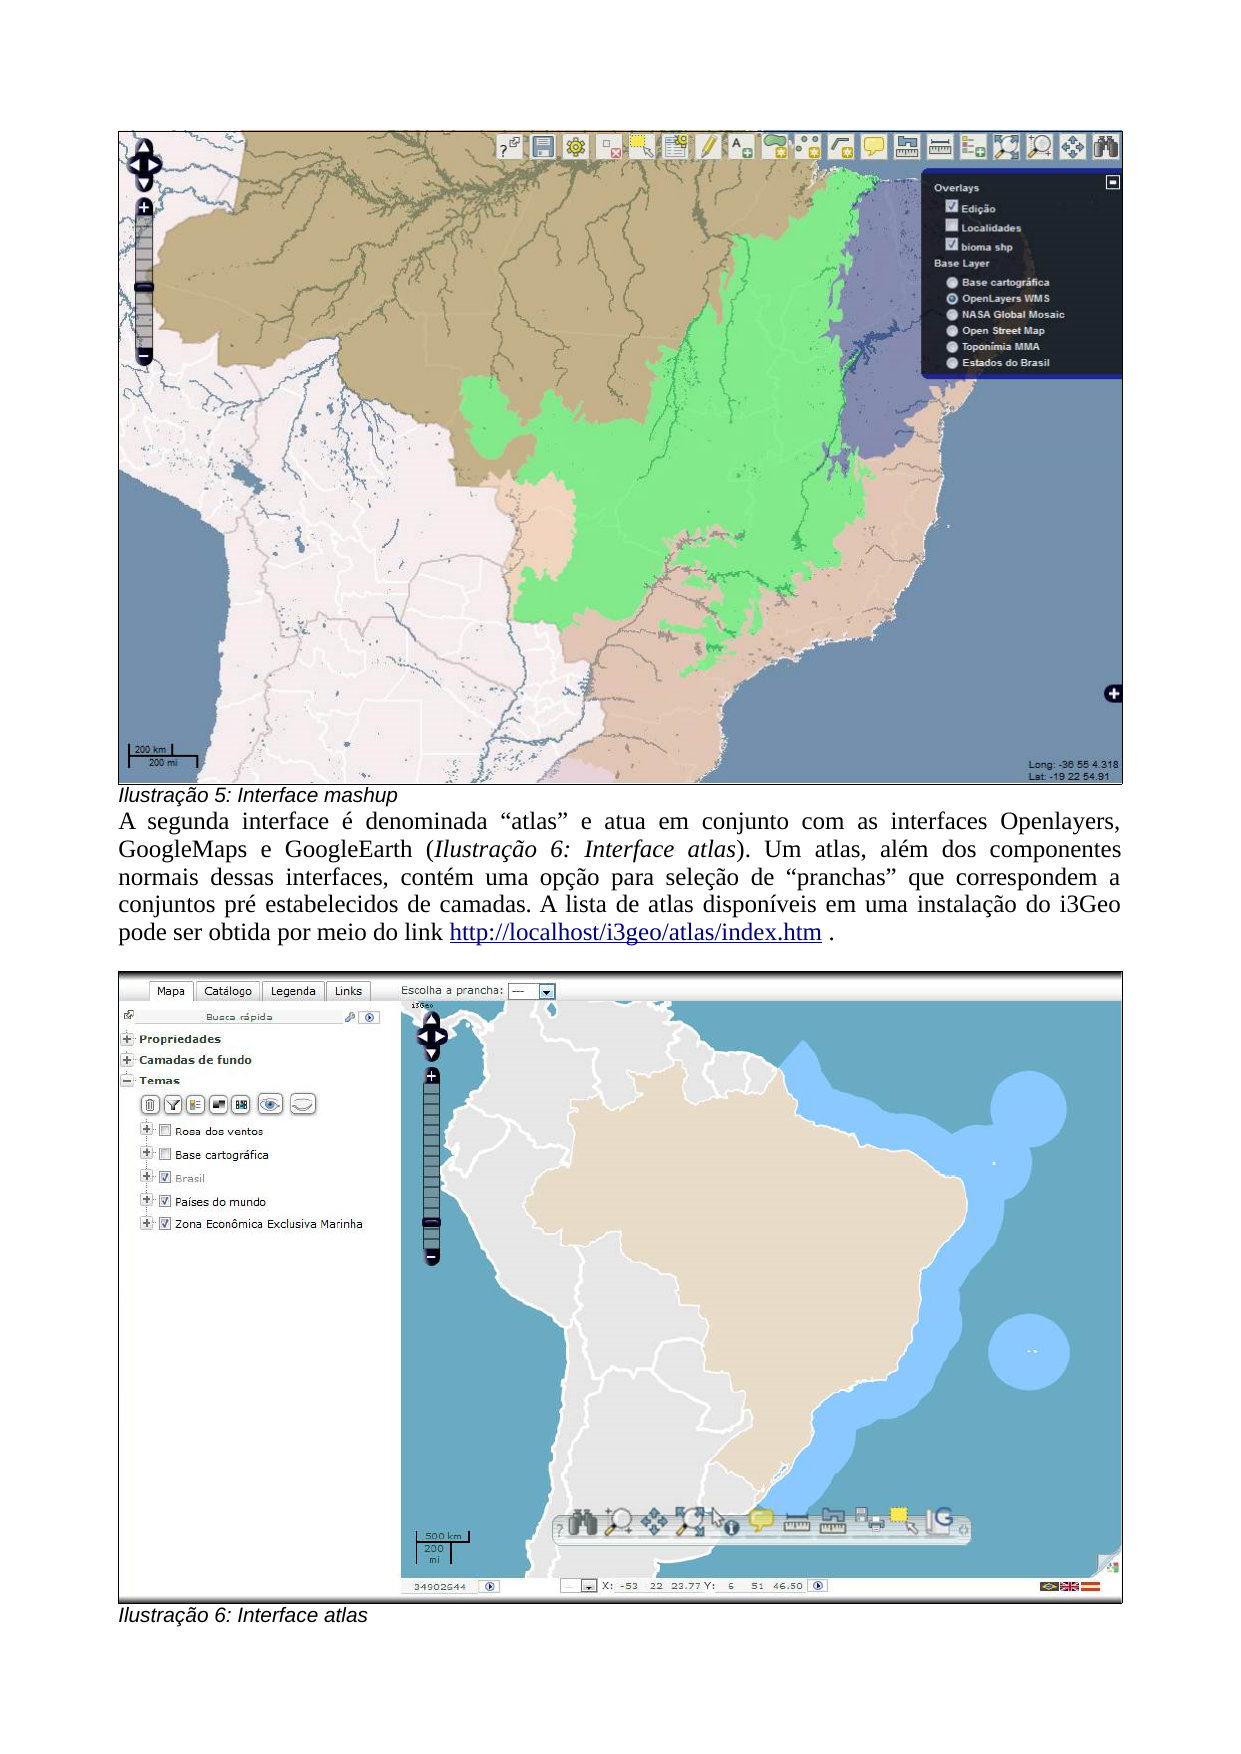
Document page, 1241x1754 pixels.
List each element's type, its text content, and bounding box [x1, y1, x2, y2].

text Ilustração 5: Interface mashup [118, 785, 1122, 807]
text Ilustração 6: Interface atlas [118, 1604, 1122, 1627]
text A segunda interface é denominada “atlas” e atua em conjunto com as interfaces Openlayers, GoogleMaps e GoogleEarth (Ilustração 6: Interface atlas). Um atlas, além dos componentes normais dessas interfaces, contém uma opção para seleção de “pranchas” que correspondem a conjuntos pré estabelecidos de camadas. A lista de atlas disponíveis em uma instalação do i3Geo pode ser obtida por meio do link http://localhost/i3geo/atlas/index.htm . [118, 807, 1122, 946]
picture [119, 132, 1122, 784]
text [118, 118, 1122, 130]
picture [119, 972, 1122, 1603]
